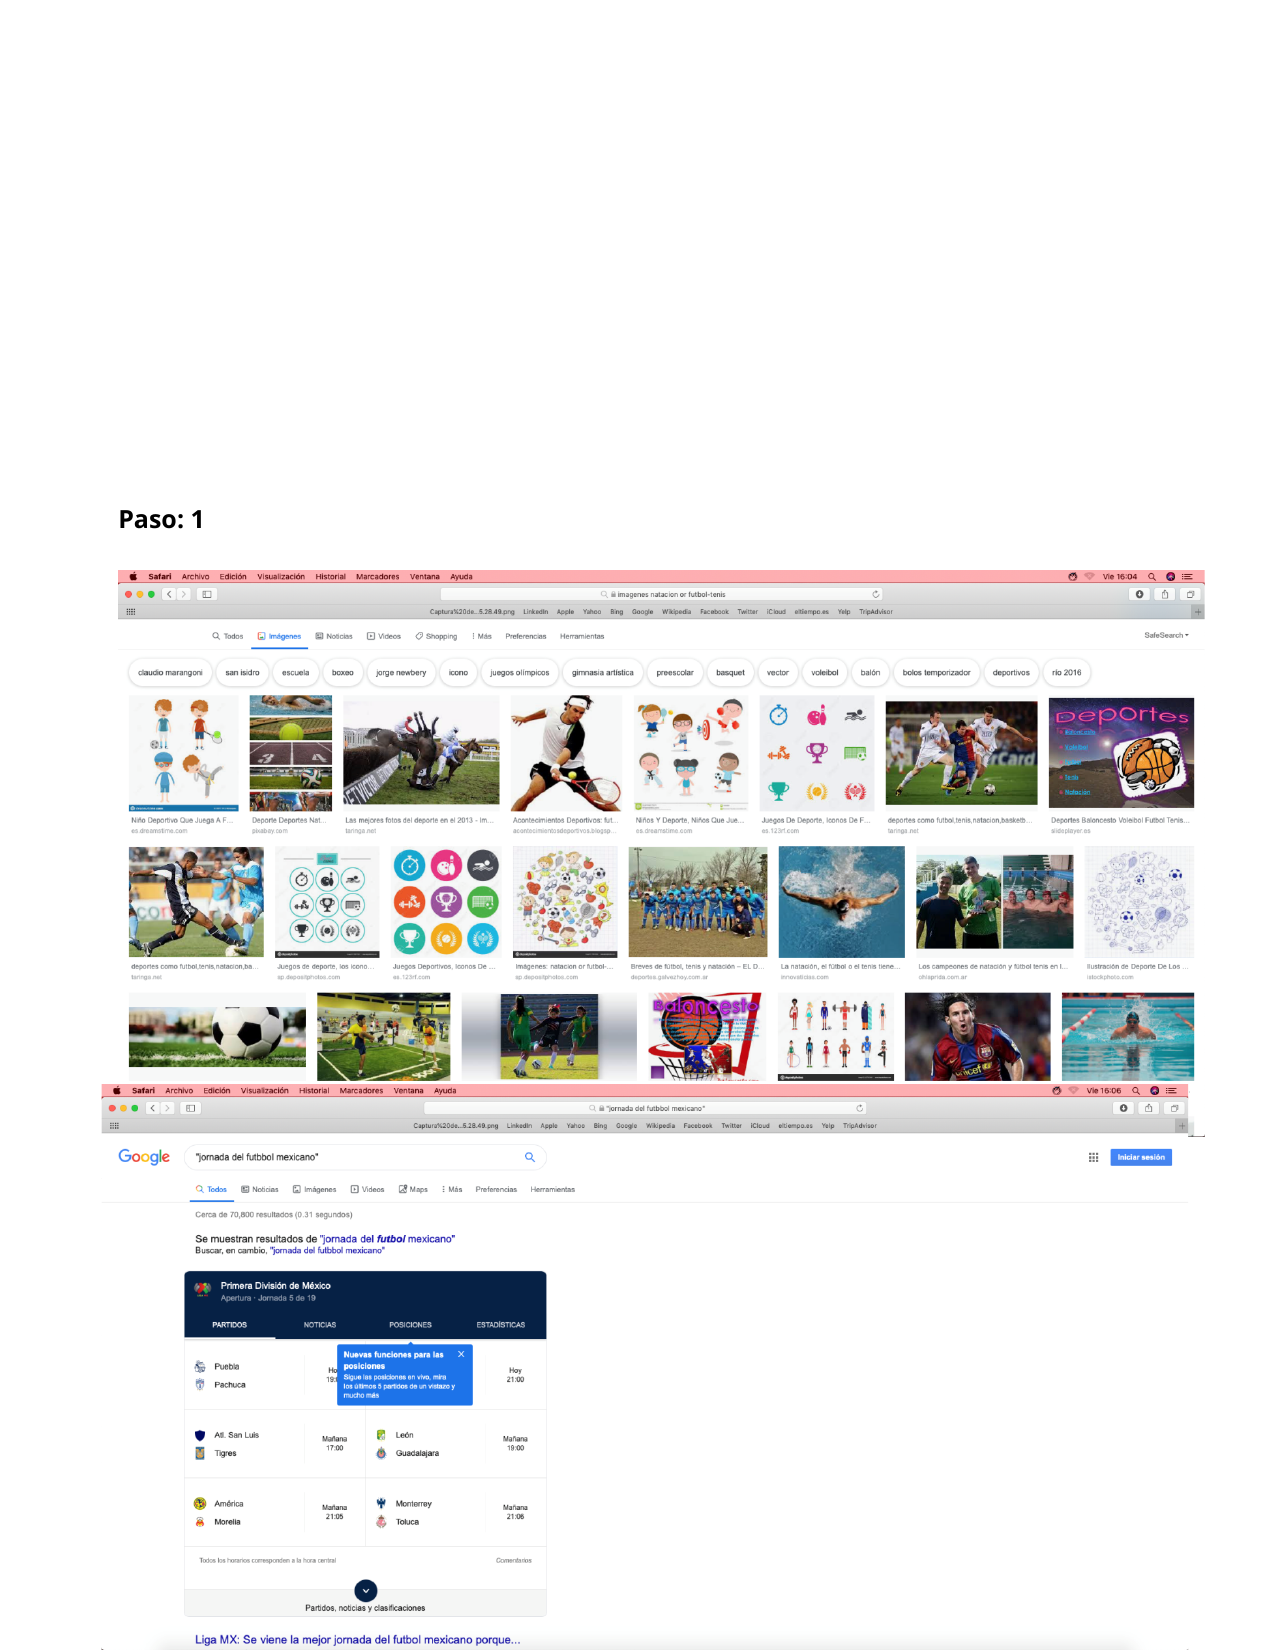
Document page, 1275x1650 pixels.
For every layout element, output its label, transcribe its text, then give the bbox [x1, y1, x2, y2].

text Paso: 1 [118, 502, 1205, 536]
text Paso: 2 [1189, 1204, 1205, 1238]
